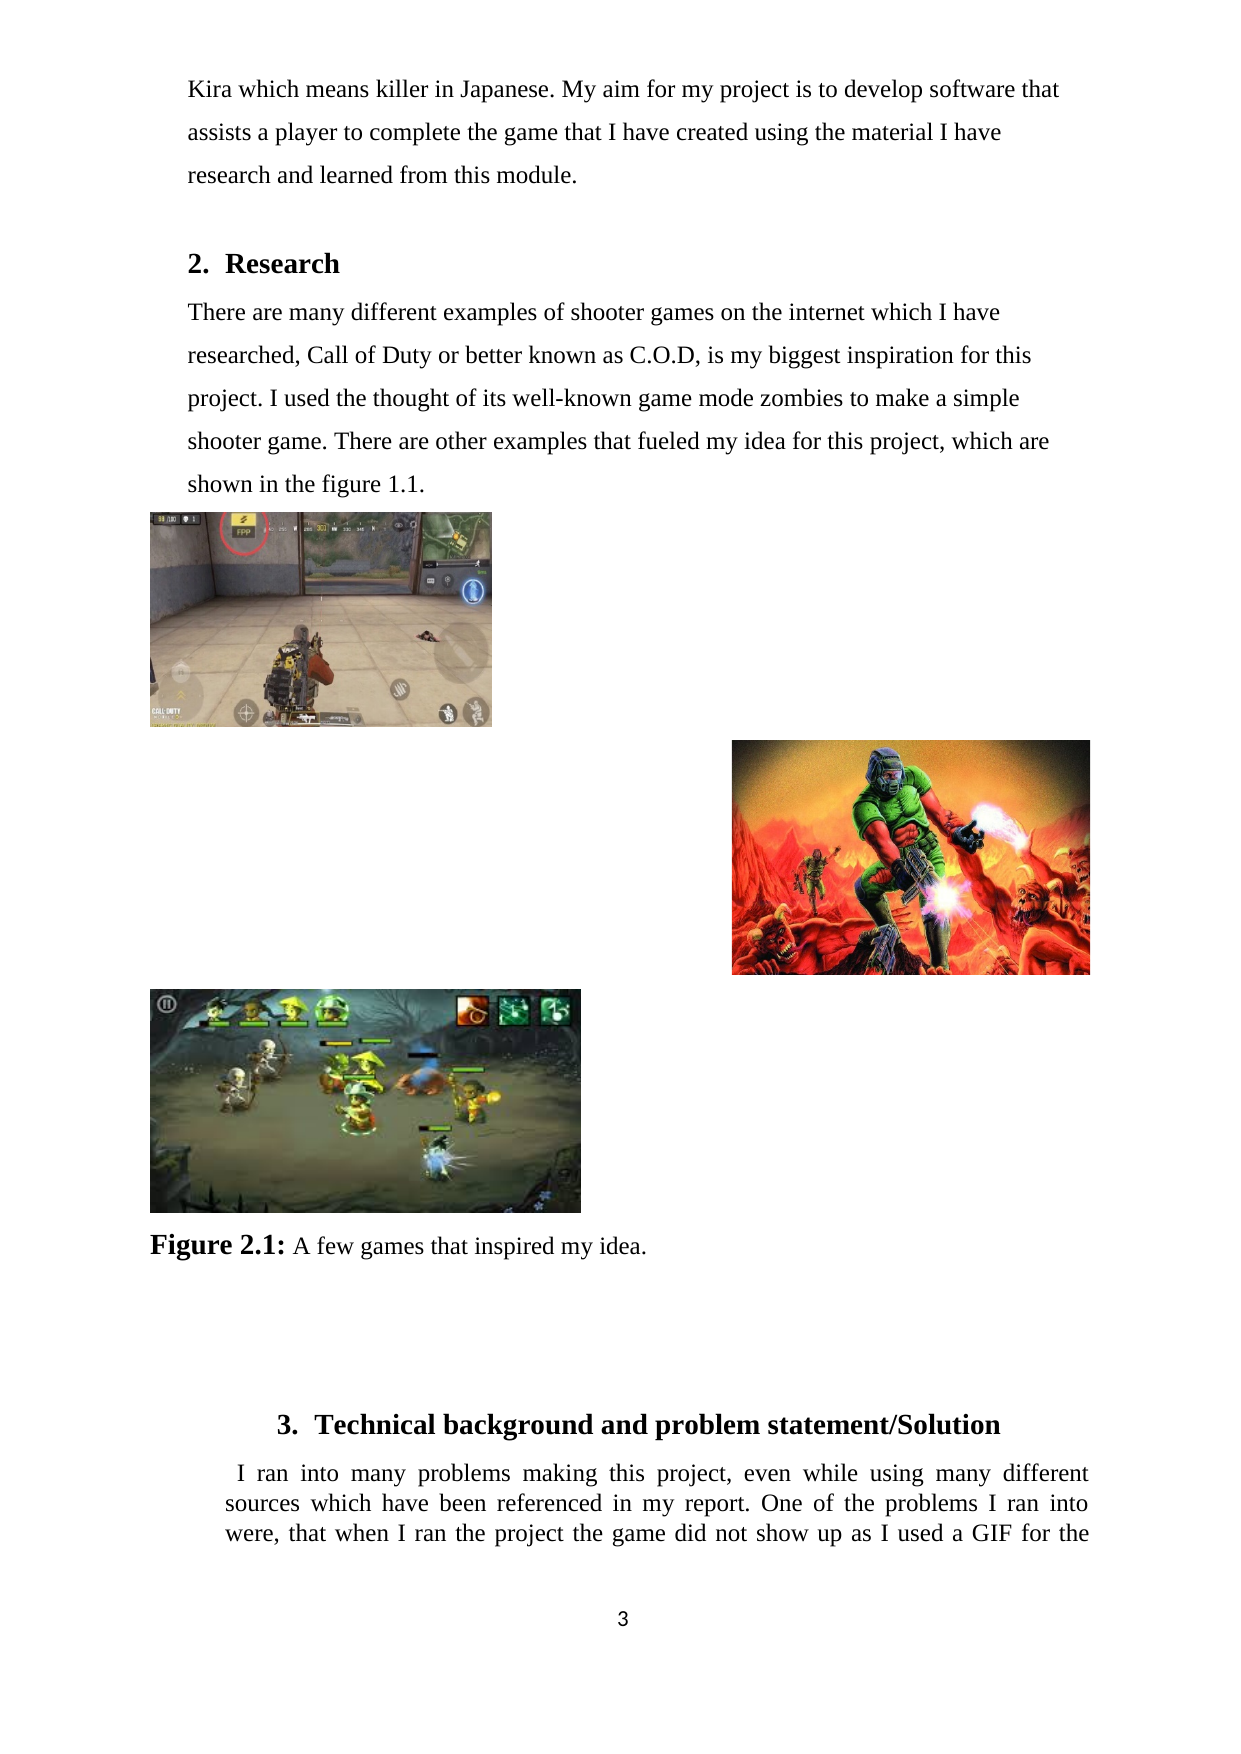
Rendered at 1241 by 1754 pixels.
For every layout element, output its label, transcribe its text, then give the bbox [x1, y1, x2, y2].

list I ran into many problems making this project, even while using many different sources which have been referenced in my report. One of the problems I ran into were, that when I ran the project the game did not show up as I used a GIF for the [225, 1458, 1090, 1547]
list Technical background and problem statement/Solution [187, 1407, 1090, 1441]
text Kira which means killer in Japanese. My aim for my project is to develop software that assists a player to complete the game that I have created using the material I have research and learned from this module. [187, 74, 1090, 189]
list Research [187, 246, 1090, 280]
text There are many different examples of shooter games on the internet which I have researched, Call of Duty or better known as C.O.D, is my biggest inspiration for this project. I used the thought of its well-known game mode zombies to make a simple shooter game. There are other examples that fueled my idea for this project, which are shown in the figure 1.1. [187, 297, 1090, 498]
text Figure 2.1: A few games that inspired my idea. [150, 1227, 1090, 1261]
